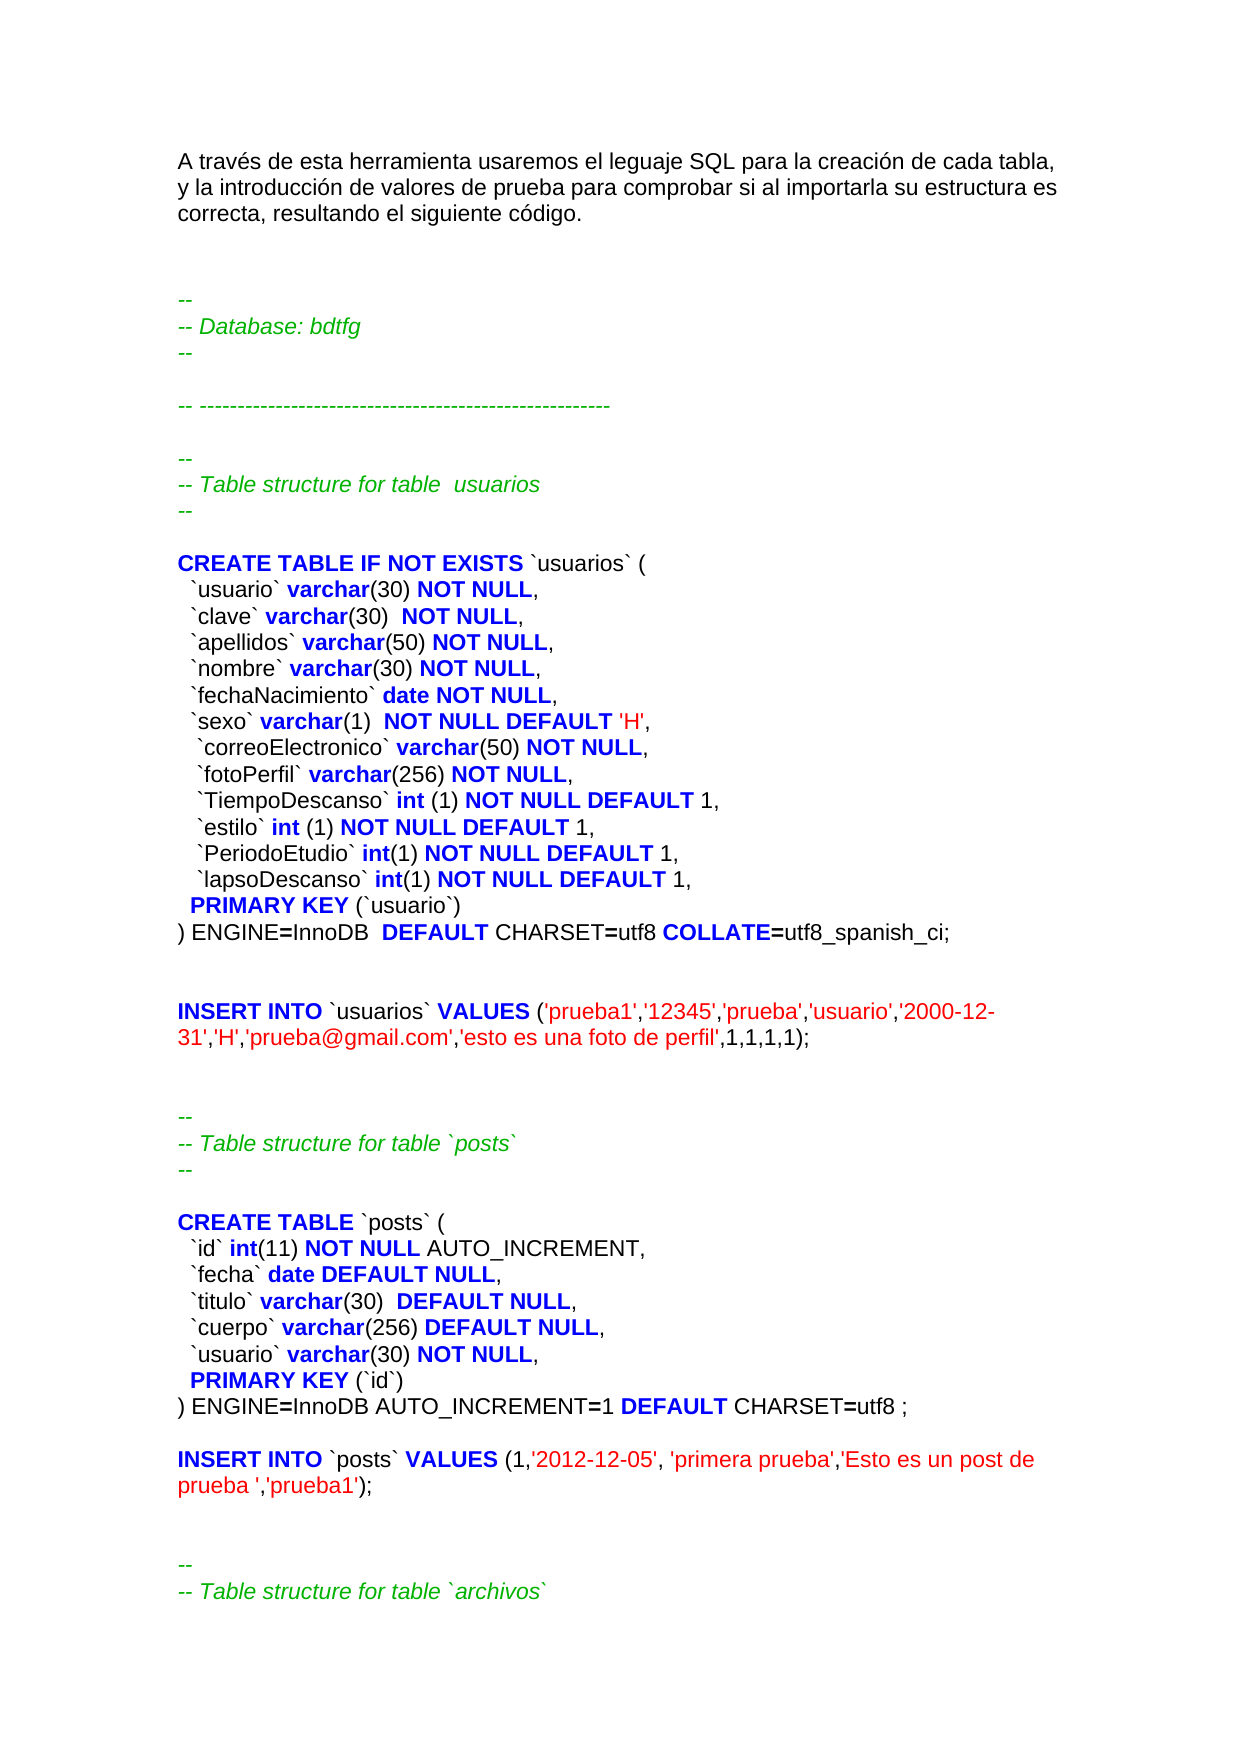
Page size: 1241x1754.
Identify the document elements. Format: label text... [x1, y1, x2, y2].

text -- [177, 286, 1063, 313]
text CREATE TABLE IF NOT EXISTS `usuarios` ( [177, 550, 1063, 576]
text -- Table structure for table usuarios [177, 471, 1063, 497]
text `clave` varchar(30) NOT NULL, [177, 603, 1063, 629]
text -- Table structure for table `posts` [177, 1130, 1063, 1156]
text -- [177, 444, 1063, 471]
text `fecha` date DEFAULT NULL, [177, 1261, 1063, 1288]
text `TiempoDescanso` int (1) NOT NULL DEFAULT 1, [177, 787, 1063, 813]
text `usuario` varchar(30) NOT NULL, [177, 576, 1063, 603]
text `id` int(11) NOT NULL AUTO_INCREMENT, [177, 1235, 1063, 1261]
text `correoElectronico` varchar(50) NOT NULL, [177, 734, 1063, 761]
text PRIMARY KEY (`usuario`) [177, 892, 1063, 919]
text `cuerpo` varchar(256) DEFAULT NULL, [177, 1314, 1063, 1341]
text `fechaNacimiento` date NOT NULL, [177, 682, 1063, 708]
text -- [177, 339, 1063, 365]
text INSERT INTO `usuarios` VALUES ('prueba1','12345','prueba','usuario','2000-12-31','H','prueba@gmail.com','esto es una foto de perfil',1,1,1,1); [177, 998, 1063, 1051]
text PRIMARY KEY (`id`) [177, 1367, 1063, 1393]
text `PeriodoEtudio` int(1) NOT NULL DEFAULT 1, [177, 840, 1063, 866]
text `nombre` varchar(30) NOT NULL, [177, 655, 1063, 682]
text ) ENGINE=InnoDB AUTO_INCREMENT=1 DEFAULT CHARSET=utf8 ; [177, 1393, 1063, 1419]
text -- [177, 497, 1063, 523]
text -- [177, 1551, 1063, 1578]
text `apellidos` varchar(50) NOT NULL, [177, 629, 1063, 655]
text -- [177, 1156, 1063, 1182]
text `lapsoDescanso` int(1) NOT NULL DEFAULT 1, [177, 866, 1063, 892]
text `titulo` varchar(30) DEFAULT NULL, [177, 1288, 1063, 1314]
text INSERT INTO `posts` VALUES (1,'2012-12-05', 'primera prueba','Esto es un post de prueba ','prueba1'); [177, 1446, 1063, 1499]
text CREATE TABLE `posts` ( [177, 1209, 1063, 1235]
text `fotoPerfil` varchar(256) NOT NULL, [177, 761, 1063, 787]
text -- ------------------------------------------------------ [177, 392, 1063, 418]
text ) ENGINE=InnoDB DEFAULT CHARSET=utf8 COLLATE=utf8_spanish_ci; [177, 919, 1063, 945]
text A través de esta herramienta usaremos el leguaje SQL para la creación de cada tabla, y la introducción de valores de prueba para comprobar si al importarla su estructura es correcta, resultando el siguiente código. [177, 148, 1063, 227]
text `sexo` varchar(1) NOT NULL DEFAULT 'H', [177, 708, 1063, 734]
text `estilo` int (1) NOT NULL DEFAULT 1, [177, 813, 1063, 840]
text `usuario` varchar(30) NOT NULL, [177, 1341, 1063, 1367]
text -- Database: bdtfg [177, 313, 1063, 339]
text -- Table structure for table `archivos` [177, 1578, 1063, 1604]
text -- [177, 1103, 1063, 1130]
